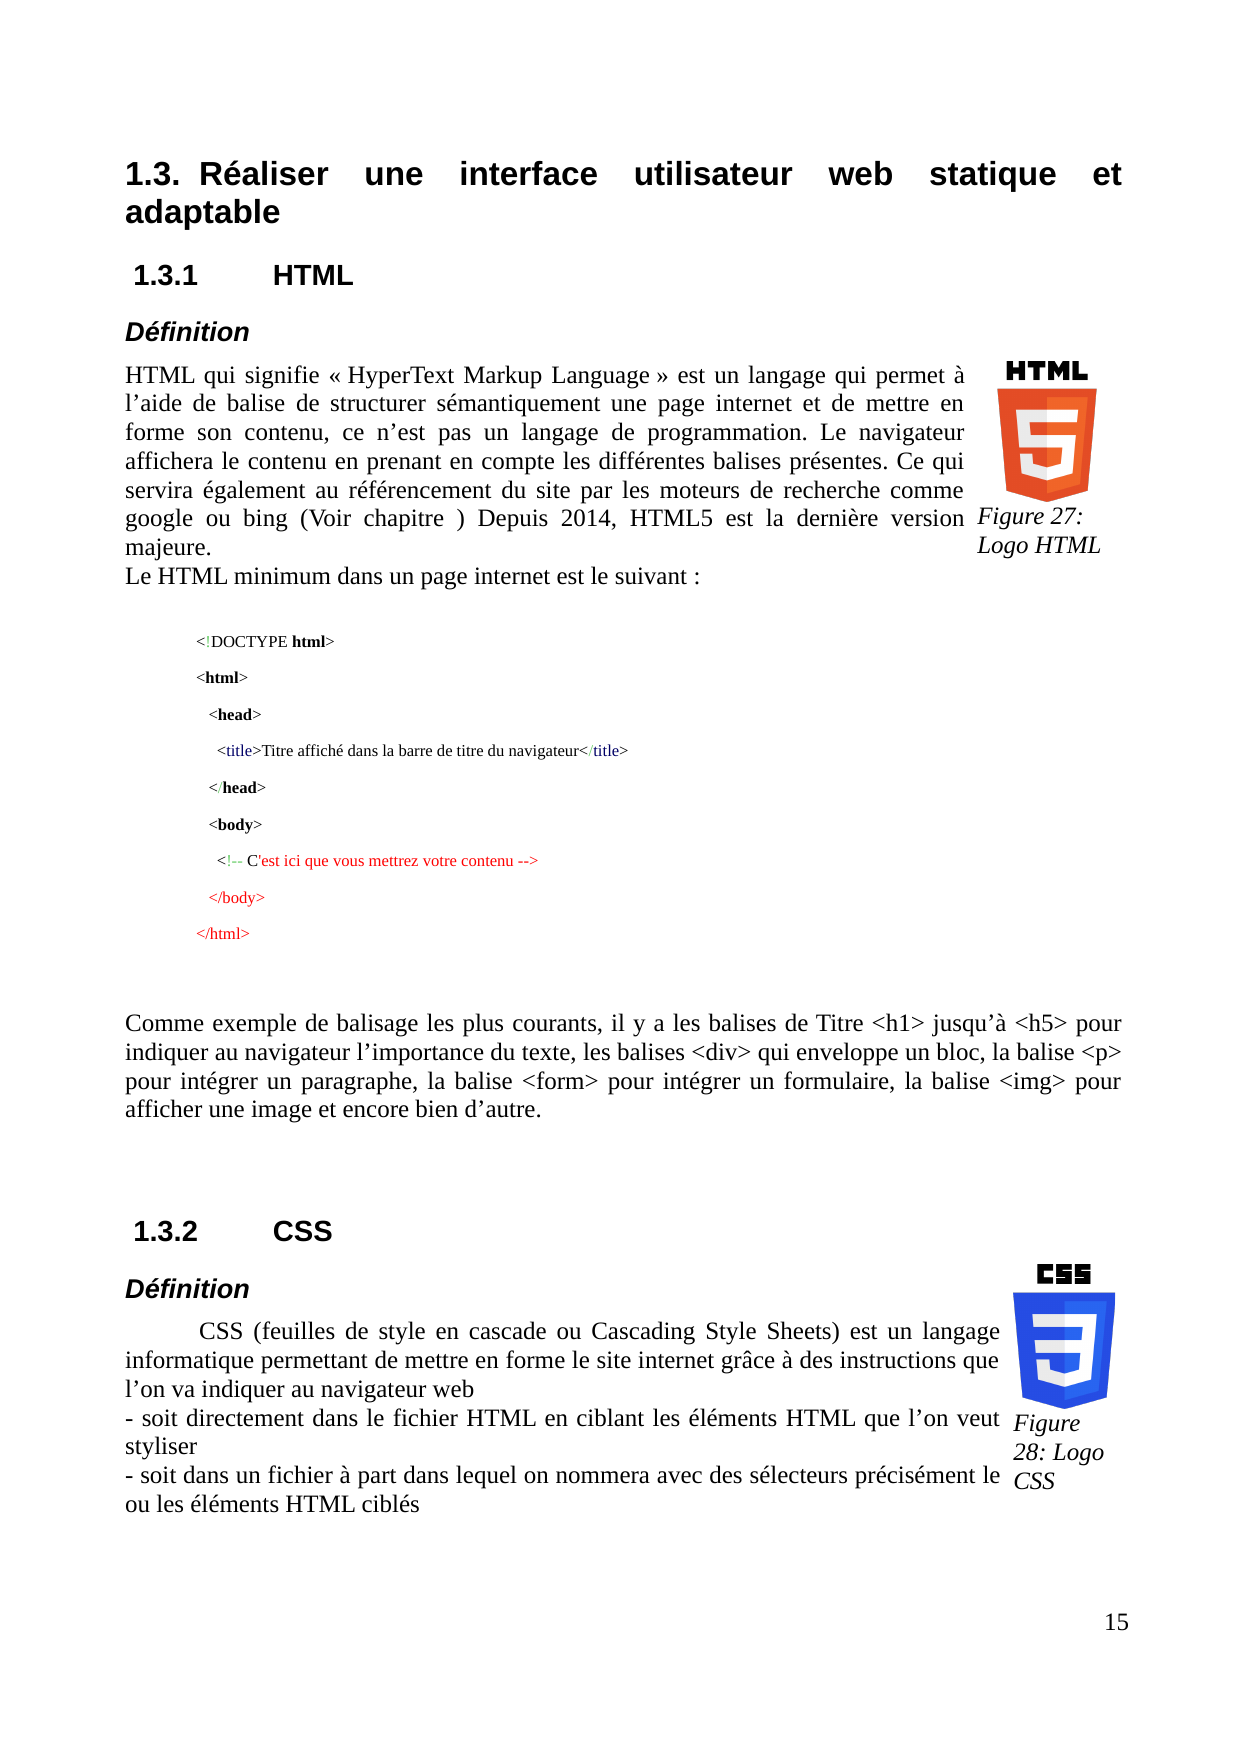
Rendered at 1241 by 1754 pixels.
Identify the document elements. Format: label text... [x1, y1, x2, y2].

text - soit directement dans le fichier HTML en ciblant les éléments HTML que l’on veut styliser [125, 1403, 1013, 1460]
text <body> [196, 814, 1123, 833]
subtitle CSS [125, 1214, 1123, 1248]
text <html> [196, 668, 1123, 687]
text </body> [196, 887, 1123, 907]
picture [977, 361, 1117, 502]
text Comme exemple de balisage les plus courants, il y a les balises de Titre <h1> jusqu’à <h5> pour indiquer au navigateur l’importance du texte, les balises <div> qui enveloppe un bloc, la balise <p> pour intégrer un paragraphe, la balise <form> pour intégrer un formulaire, la balise <img> pour afficher une image et encore bien d’autre. [125, 1008, 1123, 1123]
subtitle Définition [125, 316, 1123, 347]
text - soit dans un fichier à part dans lequel on nommera avec des sélecteurs précisément le ou les éléments HTML ciblés [125, 1460, 1123, 1518]
text <head> [196, 705, 1123, 724]
subtitle HTML [125, 257, 1123, 291]
text <title>Titre affiché dans la barre de titre du navigateur</title> [196, 741, 1123, 760]
subtitle Définition [125, 1273, 1013, 1304]
text <!DOCTYPE html> [196, 632, 1123, 651]
text </head> [196, 778, 1123, 797]
text <!-- C'est ici que vous mettrez votre contenu --> [196, 851, 1123, 870]
subtitle [1116, 1273, 1123, 1304]
text Figure 28: Logo CSS [1013, 1409, 1115, 1495]
subtitle Réaliser une interface utilisateur web statique et adaptable [125, 153, 1123, 230]
subtitle [1013, 1252, 1115, 1264]
picture [1013, 1264, 1116, 1409]
text </html> [196, 924, 1123, 943]
text Le HTML minimum dans un page internet est le suivant : [125, 561, 1123, 590]
text CSS (feuilles de style en cascade ou Cascading Style Sheets) est un langage informatique permettant de mettre en forme le site internet grâce à des instructions que l’on va indiquer au navigateur web [125, 1316, 1013, 1403]
text Figure 27: Logo HTML [977, 502, 1117, 559]
text HTML qui signifie « HyperText Markup Language » est un langage qui permet à l’aide de balise de structurer sémantiquement une page internet et de mettre en forme son contenu, ce n’est pas un langage de programmation. Le navigateur affichera le contenu en prenant en compte les différentes balises présentes. Ce qui servira également au référencement du site par les moteurs de recherche comme google ou bing (Voir chapitre ) Depuis 2014, HTML5 est la dernière version majeure. [125, 349, 1123, 561]
